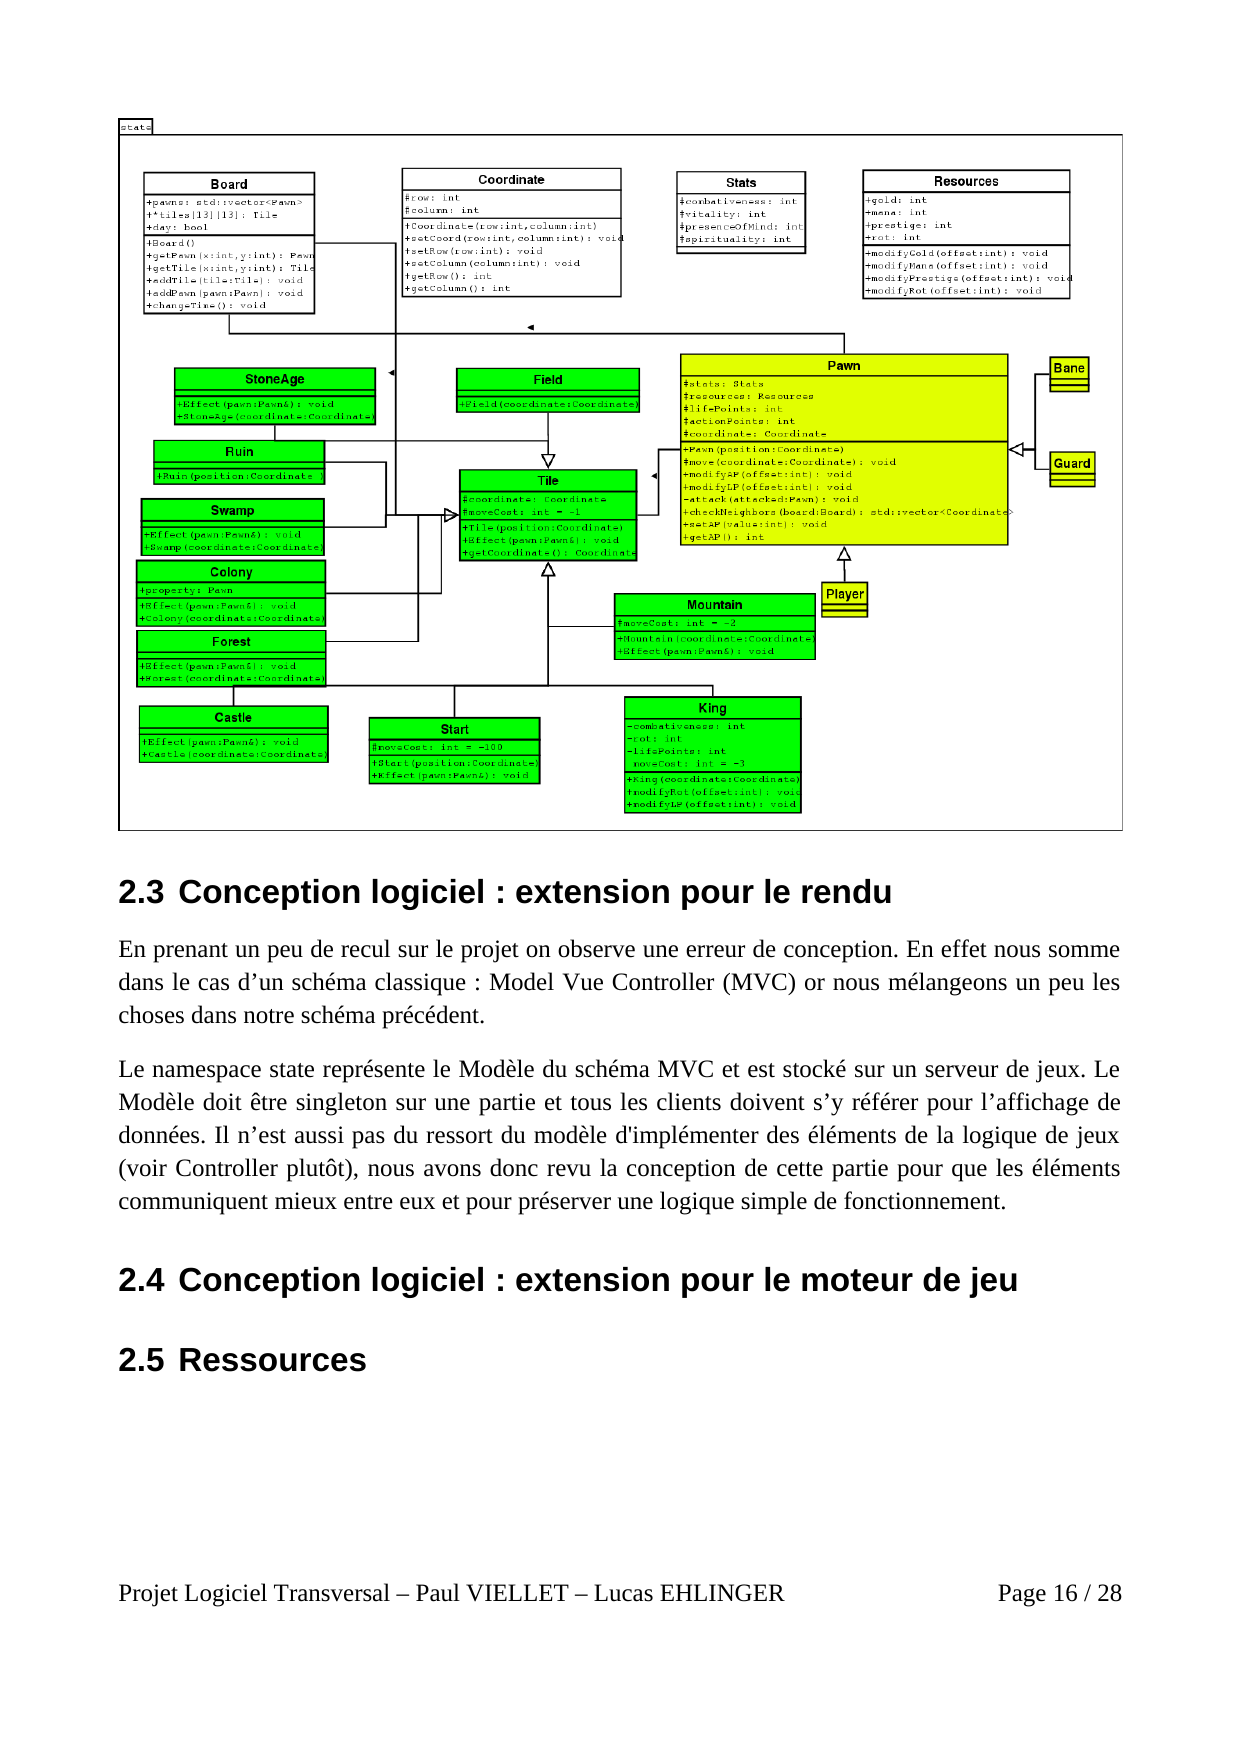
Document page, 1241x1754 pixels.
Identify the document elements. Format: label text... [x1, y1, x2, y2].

subtitle Conception logiciel : extension pour le moteur de jeu [118, 1260, 1122, 1299]
subtitle Conception logiciel : extension pour le rendu [118, 872, 1122, 910]
subtitle Ressources [118, 1340, 1122, 1379]
text En prenant un peu de recul sur le projet on observe une erreur de conception. En effet nous somme dans le cas d’un schéma classique : Model Vue Controller (MVC) or nous mélangeons un peu les choses dans notre schéma précédent. [118, 934, 1122, 1029]
text Le namespace state représente le Modèle du schéma MVC et est stocké sur un serveur de jeux. Le Modèle doit être singleton sur une partie et tous les clients doivent s’y référer pour l’affichage de données. Il n’est aussi pas du ressort du modèle d'implémenter des éléments de la logique de jeux (voir Controller plutôt), nous avons donc revu la conception de cette partie pour que les éléments communiquent mieux entre eux et pour préserver une logique simple de fonctionnement. [118, 1054, 1122, 1215]
picture [118, 118, 1123, 831]
